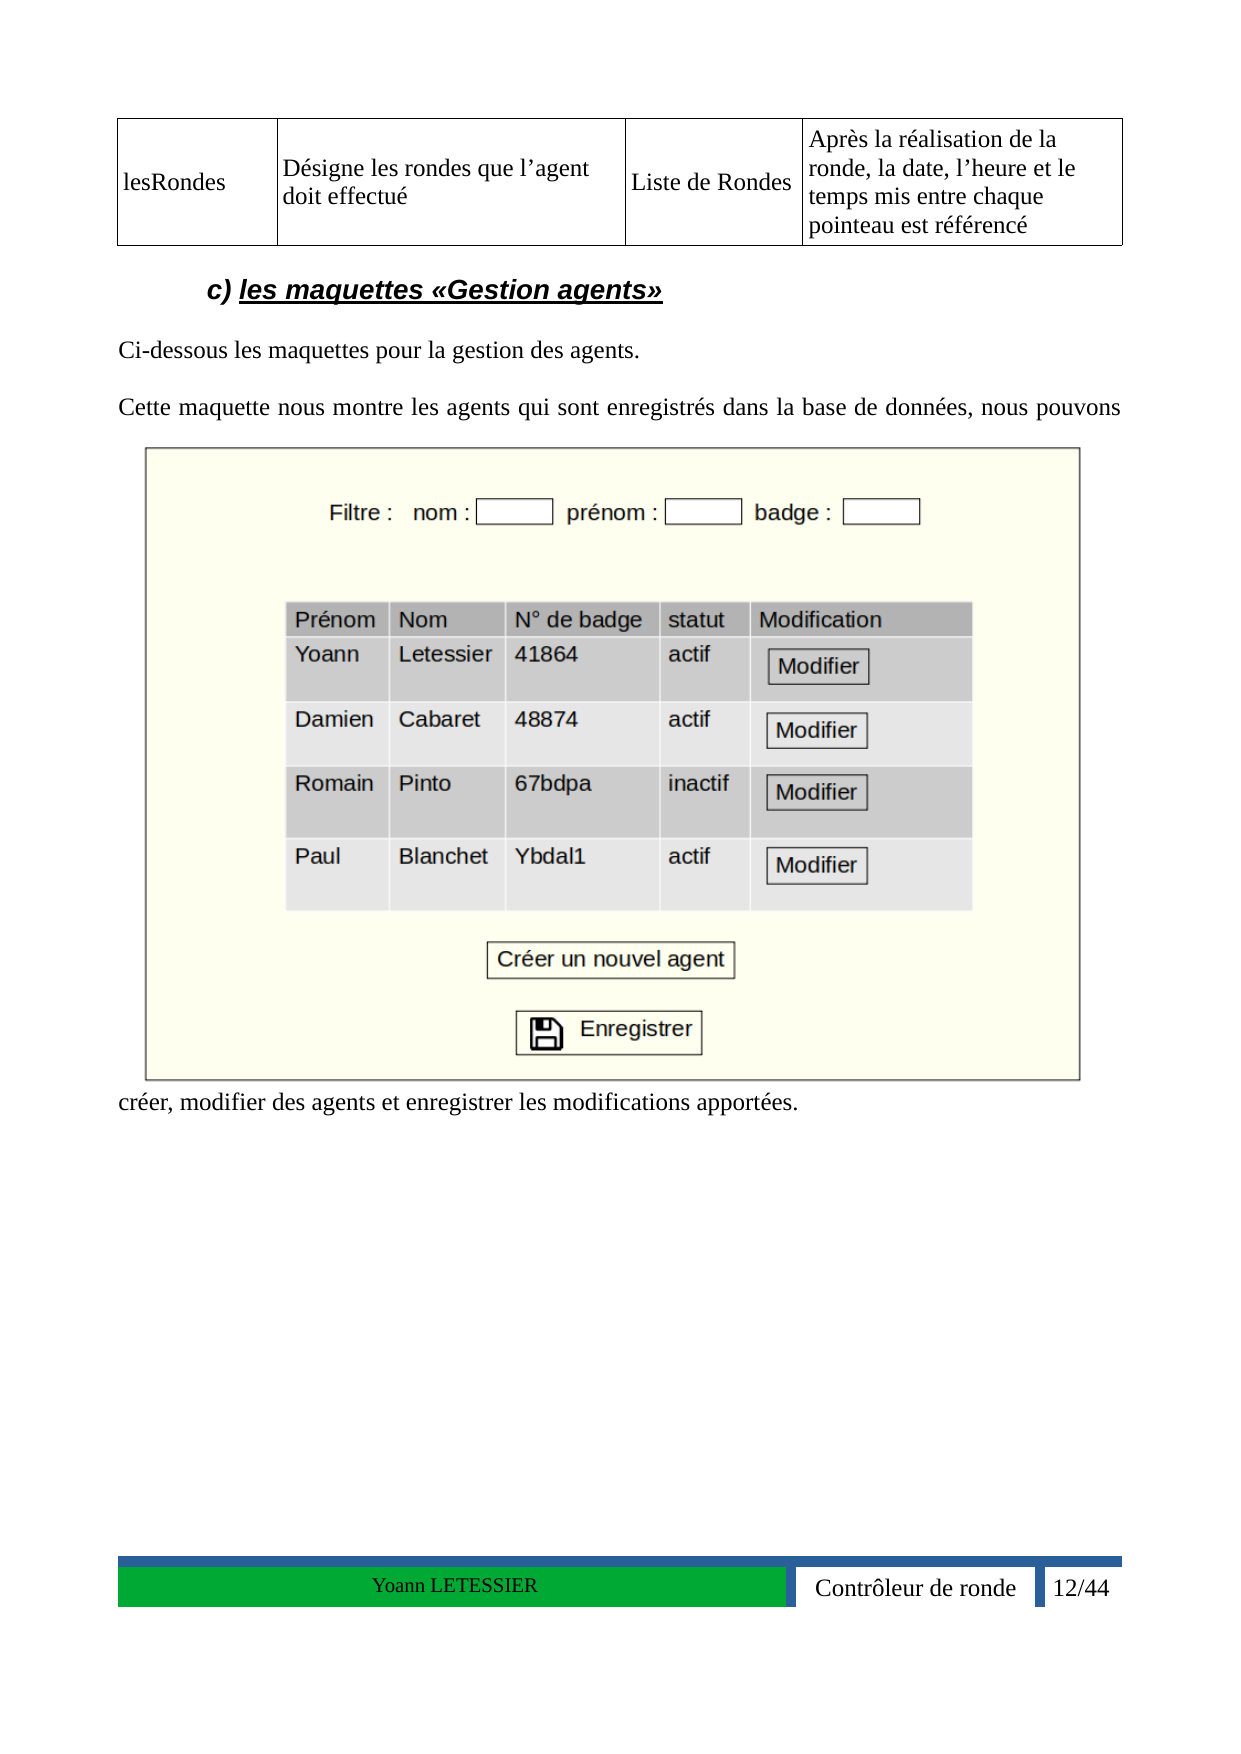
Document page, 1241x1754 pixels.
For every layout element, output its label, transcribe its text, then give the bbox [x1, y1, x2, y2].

table_cell Après la réalisation de la ronde, la date, l’heure et le temps mis entre chaque pointeau est référencé [803, 119, 1122, 245]
text Cette maquette nous montre les agents qui sont enregistrés dans la base de données, nous pouvons créer, modifier des agents et enregistrer les modifications apportées. [118, 392, 1122, 1115]
table_cell Désigne les rondes que l’agent doit effectué [278, 119, 625, 245]
subtitle les maquettes «Gestion agents» [118, 273, 1122, 305]
picture [140, 444, 1086, 1087]
text Ci-dessous les maquettes pour la gestion des agents. [118, 335, 1122, 364]
table_cell lesRondes [118, 119, 277, 245]
table_cell Liste de Rondes [626, 119, 802, 245]
